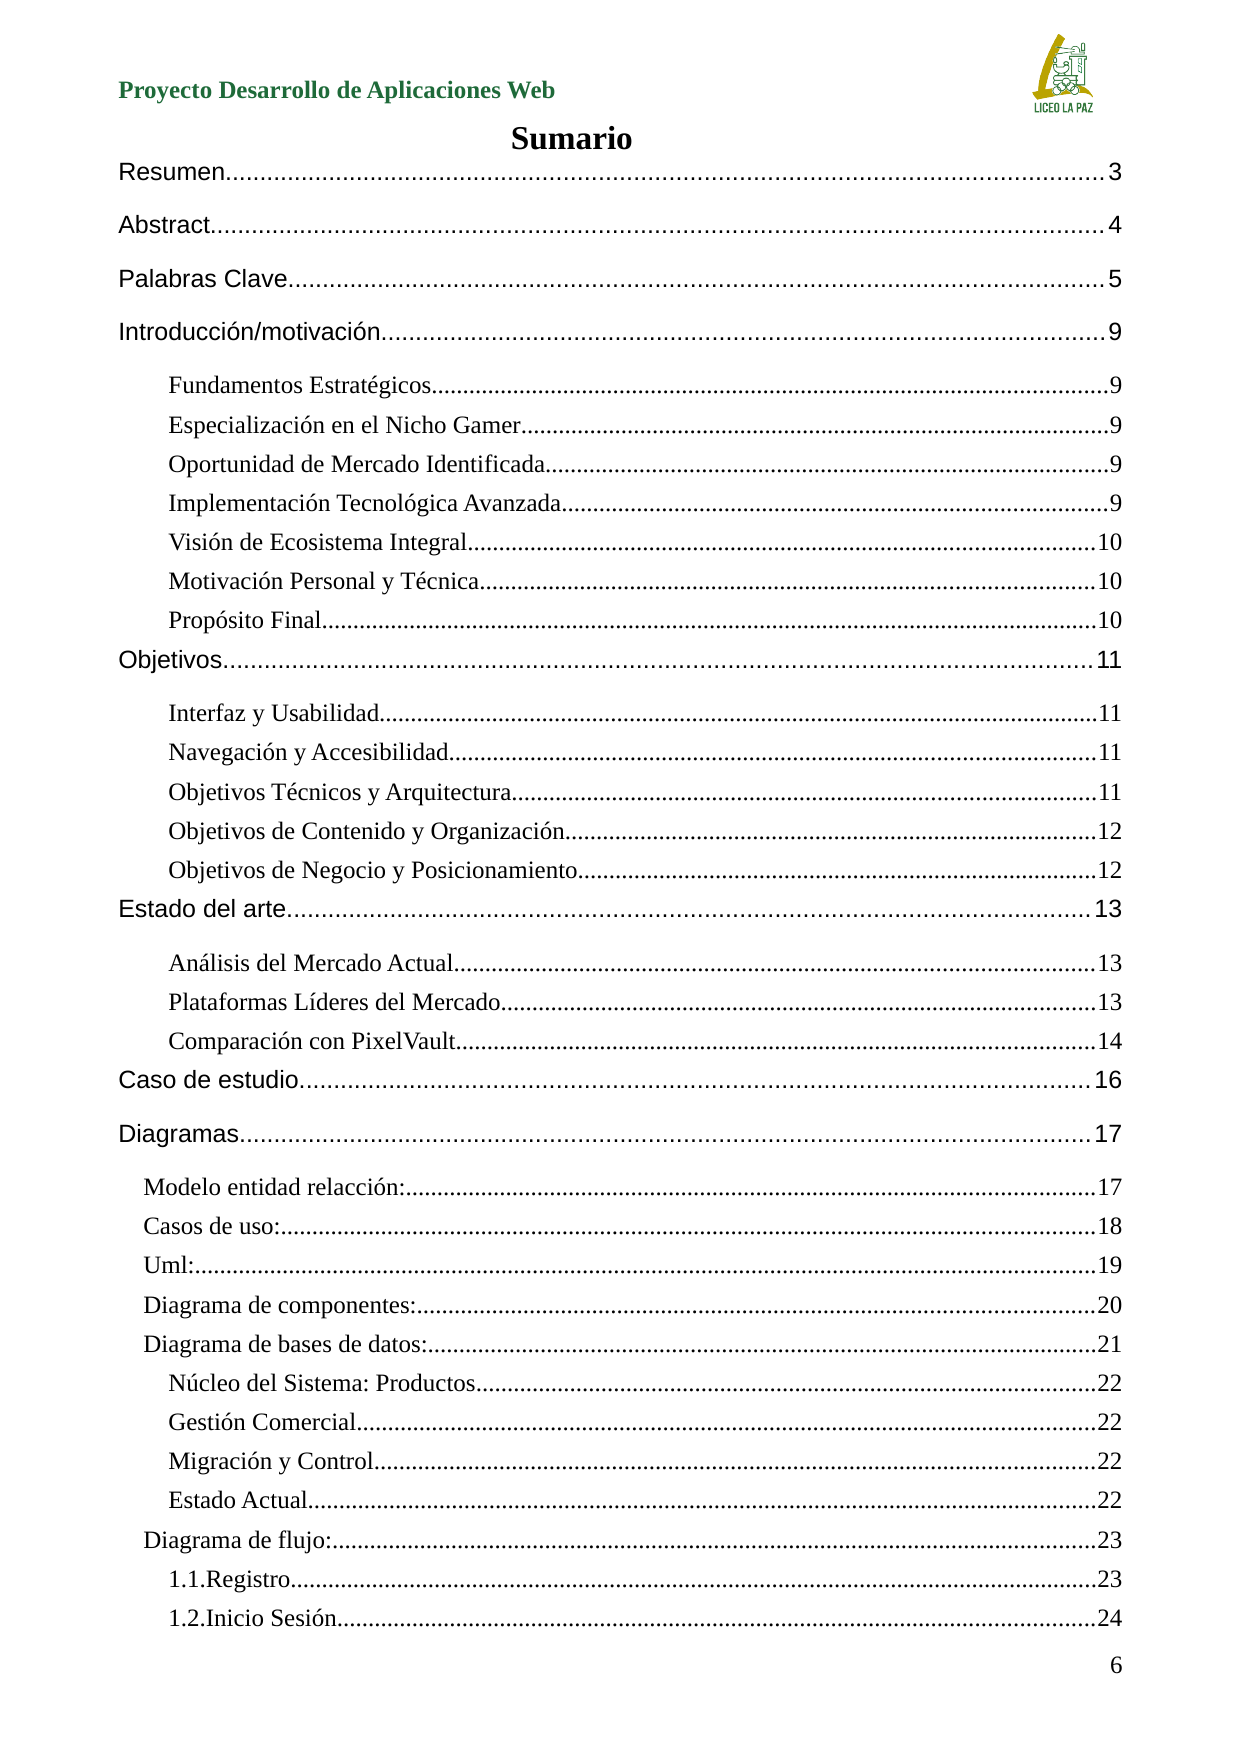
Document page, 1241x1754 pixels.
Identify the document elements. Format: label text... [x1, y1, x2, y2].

text Diagrama de bases de datos: 21 [143, 1329, 1122, 1358]
text Comparación con PixelVault 14 [168, 1026, 1122, 1055]
text Diagrama de flujo: 23 [143, 1525, 1122, 1553]
text Caso de estudio. 16 [118, 1065, 1122, 1094]
text Navegación y Accesibilidad 11 [168, 737, 1122, 766]
text 1.1.Registro 23 [168, 1564, 1122, 1593]
text Modelo entidad relacción: 17 [143, 1172, 1122, 1201]
text Casos de uso: 18 [143, 1211, 1122, 1240]
text Gestión Comercial 22 [168, 1407, 1122, 1436]
text Análisis del Mercado Actual 13 [168, 948, 1122, 976]
text Palabras Clave 5 [118, 263, 1122, 292]
text Objetivos. 11 [118, 645, 1122, 673]
text Interfaz y Usabilidad 11 [168, 698, 1122, 727]
text Diagrama de componentes: 20 [143, 1290, 1122, 1318]
text Estado del arte. 13 [118, 894, 1122, 923]
text Objetivos de Contenido y Organización 12 [168, 816, 1122, 844]
text 1.2.Inicio Sesión 24 [168, 1603, 1122, 1632]
text Estado Actual 22 [168, 1486, 1122, 1514]
text Propósito Final 10 [168, 606, 1122, 634]
text Implementación Tecnológica Avanzada 9 [168, 488, 1122, 517]
picture [1025, 26, 1100, 118]
text Oportunidad de Mercado Identificada 9 [168, 449, 1122, 478]
text Motivación Personal y Técnica 10 [168, 566, 1122, 595]
text Uml: 19 [143, 1251, 1122, 1279]
text Abstract 4 [118, 210, 1122, 239]
text Especialización en el Nicho Gamer 9 [168, 410, 1122, 438]
text Núcleo del Sistema: Productos 22 [168, 1368, 1122, 1397]
text Introducción/motivación. 9 [118, 317, 1122, 346]
text Visión de Ecosistema Integral 10 [168, 527, 1122, 556]
text Objetivos Técnicos y Arquitectura 11 [168, 777, 1122, 805]
text Fundamentos Estratégicos 9 [168, 371, 1122, 399]
text Migración y Control 22 [168, 1446, 1122, 1475]
subtitle Sumario [118, 118, 1122, 156]
text Objetivos de Negocio y Posicionamiento 12 [168, 855, 1122, 884]
text Plataformas Líderes del Mercado 13 [168, 987, 1122, 1016]
text Resumen 3 [118, 156, 1122, 185]
text Diagramas. 17 [118, 1119, 1122, 1147]
